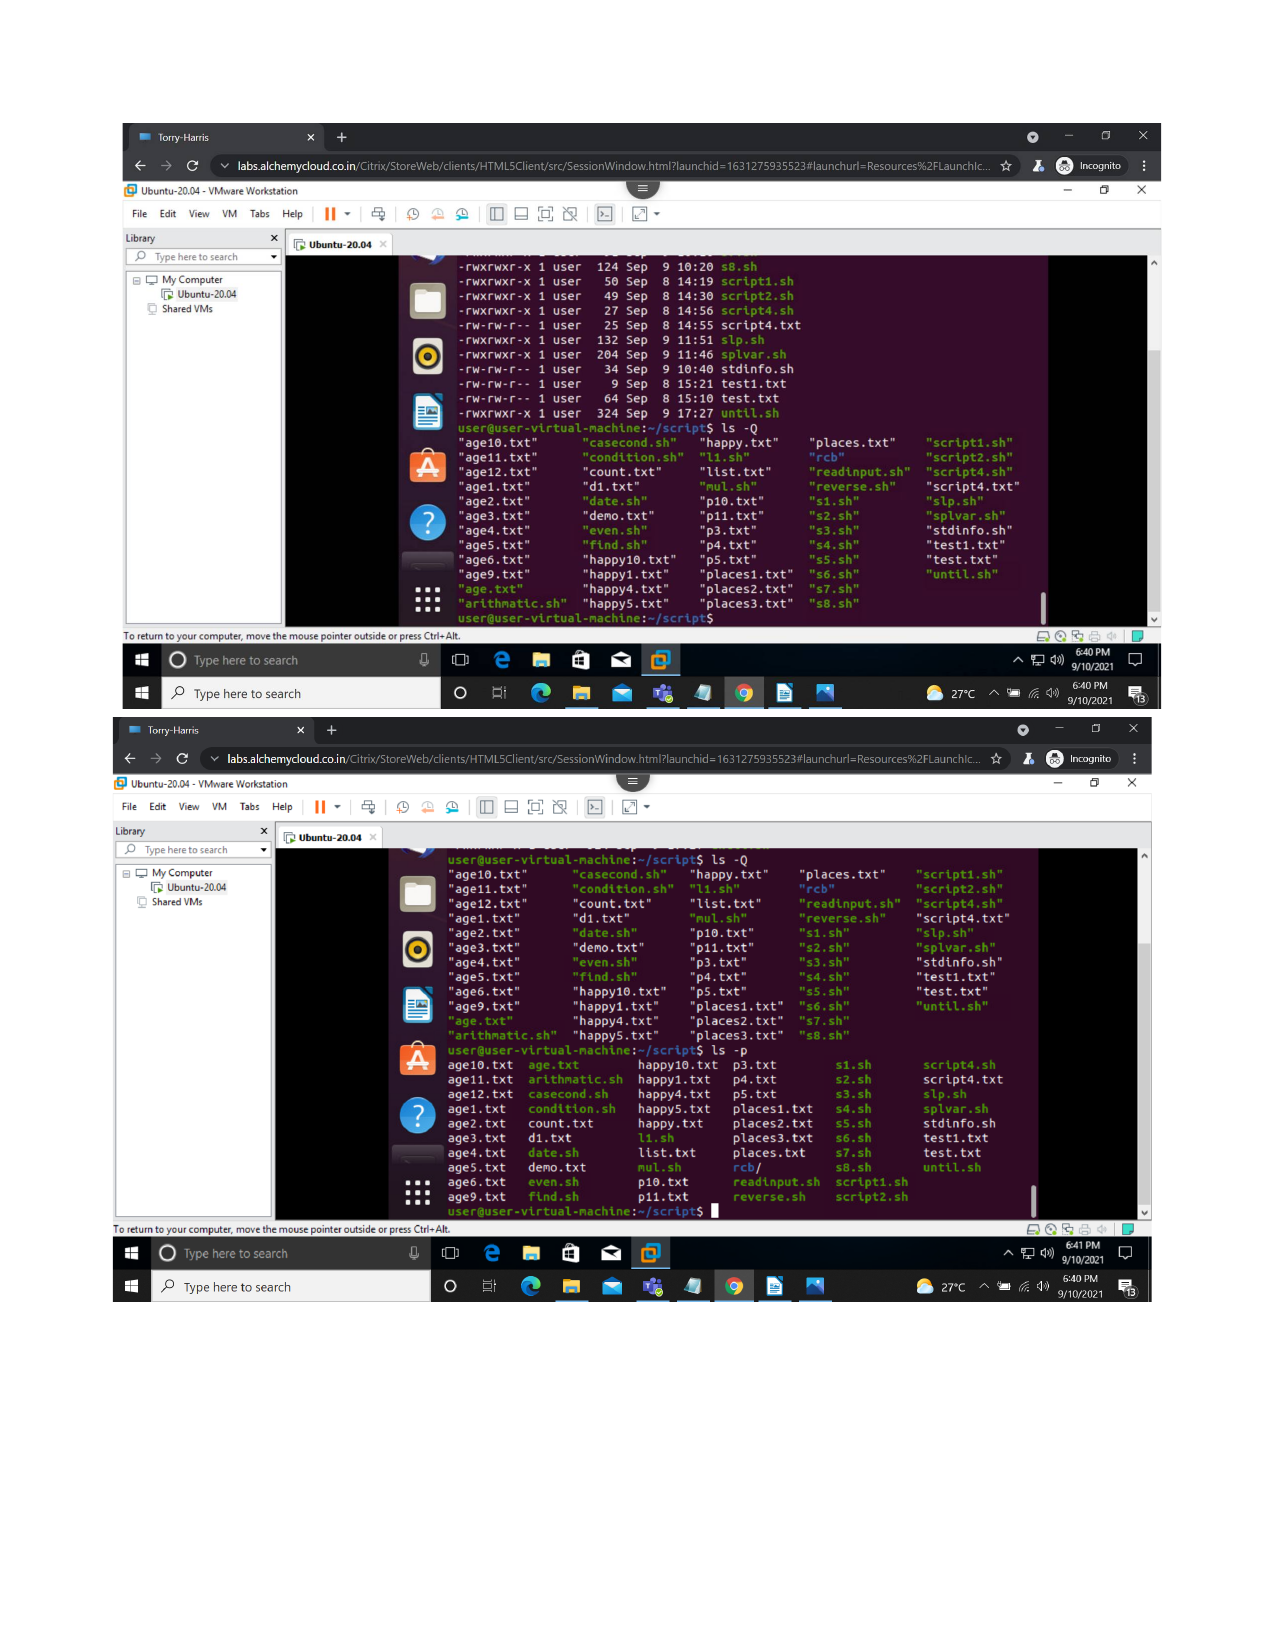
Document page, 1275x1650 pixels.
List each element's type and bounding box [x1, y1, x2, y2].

picture [112, 717, 1152, 1302]
picture [122, 123, 1162, 709]
